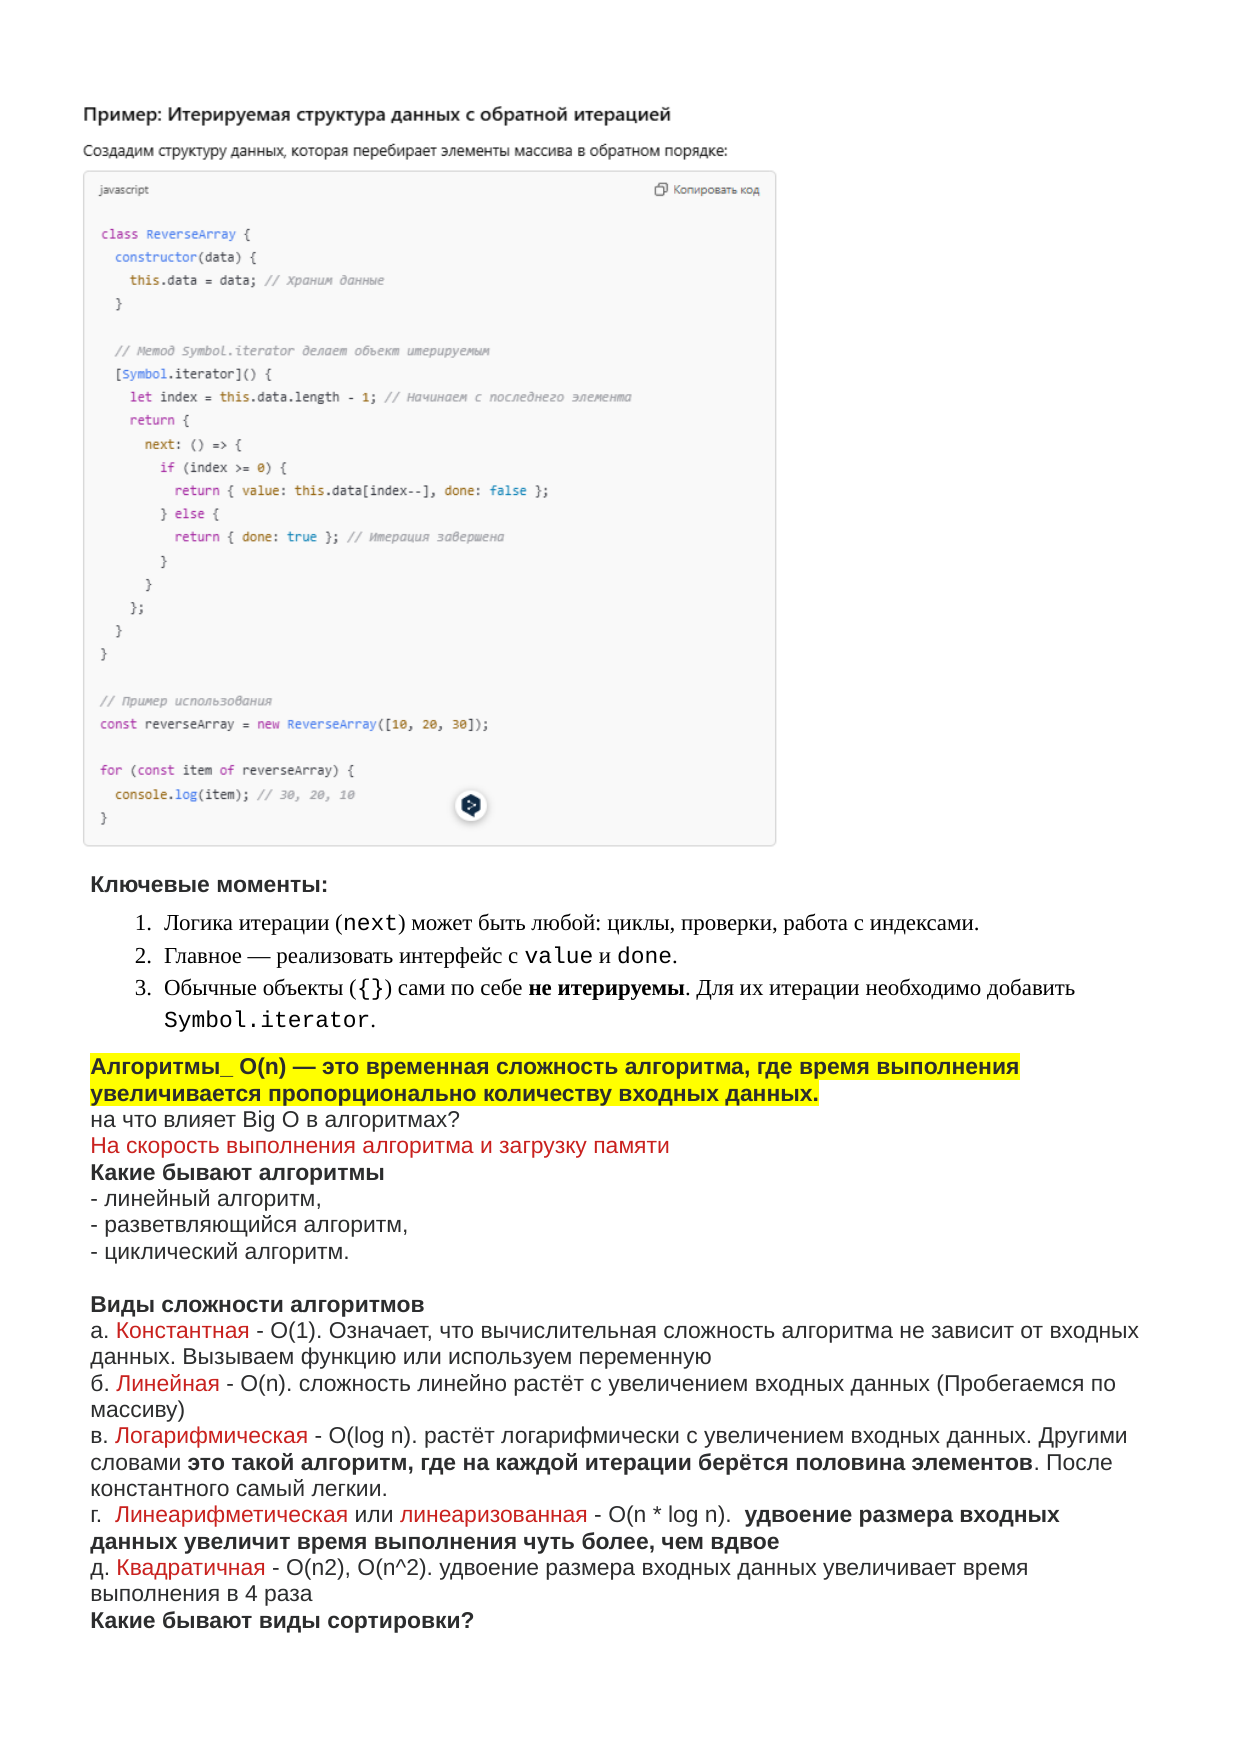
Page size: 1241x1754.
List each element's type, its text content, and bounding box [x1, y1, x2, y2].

text Какие бывают алгоритмы [90, 1159, 1150, 1185]
text - разветвляющийся алгоритм, [90, 1211, 1150, 1238]
text Алгоритмы_ O(n) — это временная сложность алгоритма, где время выполнения увеличивается пропорционально количеству входных данных. [90, 1053, 1150, 1106]
text - циклический алгоритм. [90, 1238, 1150, 1264]
text Виды сложности алгоритмов [90, 1291, 1150, 1317]
text а. Константная - O(1). Означает, что вычислительная сложность алгоритма не зависит от входных данных. Вызываем функцию или используем переменную [90, 1317, 1150, 1369]
text На скорость выполнения алгоритма и загрузку памяти [90, 1132, 1150, 1159]
text в. Логарифмическая - O(log n). растёт логарифмически с увеличением входных данных. Другими словами это такой алгоритм, где на каждой итерации берётся половина элементов. После константного самый легкии. [90, 1422, 1150, 1501]
text г. Линеарифметическая или линеаризованная - O(n * log n). удвоение размера входных данных увеличит время выполнения чуть более, чем вдвое [90, 1501, 1150, 1554]
subtitle Ключевые моменты: [90, 871, 1150, 897]
text Какие бывают виды сортировки? [90, 1607, 1150, 1633]
text на что влияет Big O в алгоритмах? [90, 1106, 1150, 1132]
list Обычные объекты ({}) сами по себе не итерируемы. Для их итерации необходимо добавить Symbol.iterator. [134, 974, 1150, 1034]
text - линейный алгоритм, [90, 1185, 1150, 1211]
text д. Квадратичная - O(n2), O(n^2). удвоение размера входных данных увеличивает время выполнения в 4 раза [90, 1554, 1150, 1607]
list Логика итерации (next) может быть любой: циклы, проверки, работа с индексами. [134, 909, 1150, 938]
list Главное — реализовать интерфейс с value и done. [134, 942, 1150, 970]
text б. Линейная - O(n). сложность линейно растёт с увеличением входных данных (Пробегаемся по массиву) [90, 1369, 1150, 1422]
picture [71, 106, 791, 849]
